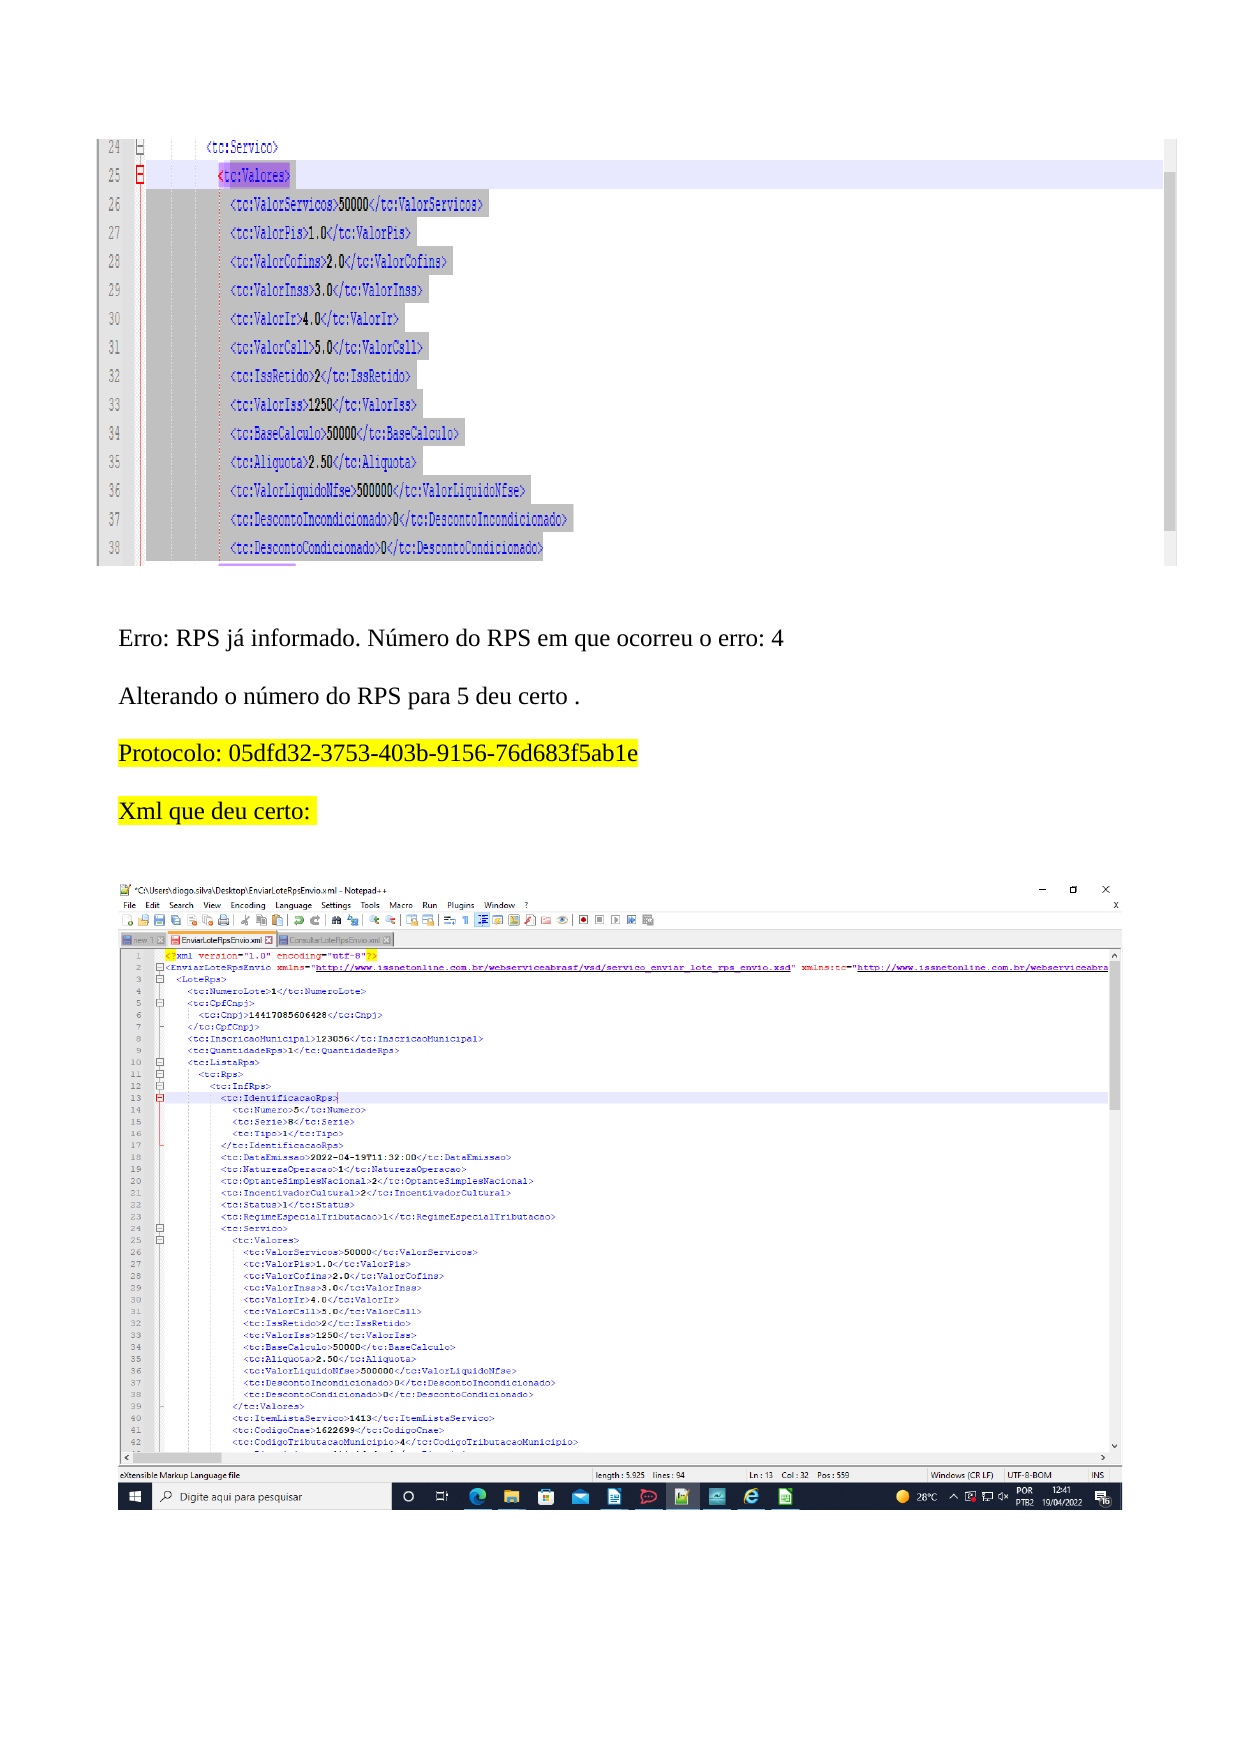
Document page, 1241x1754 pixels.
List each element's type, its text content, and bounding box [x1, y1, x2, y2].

list Erro: RPS já informado. Número do RPS em que ocorreu o erro: 4 [118, 623, 1122, 652]
picture [95, 139, 1178, 566]
list Protocolo: 05dfd32-3753-403b-9156-76d683f5ab1e [118, 738, 1122, 767]
picture [118, 882, 1123, 1510]
list Xml que deu certo: [118, 796, 1122, 825]
list Alterando o número do RPS para 5 deu certo . [118, 681, 1122, 710]
